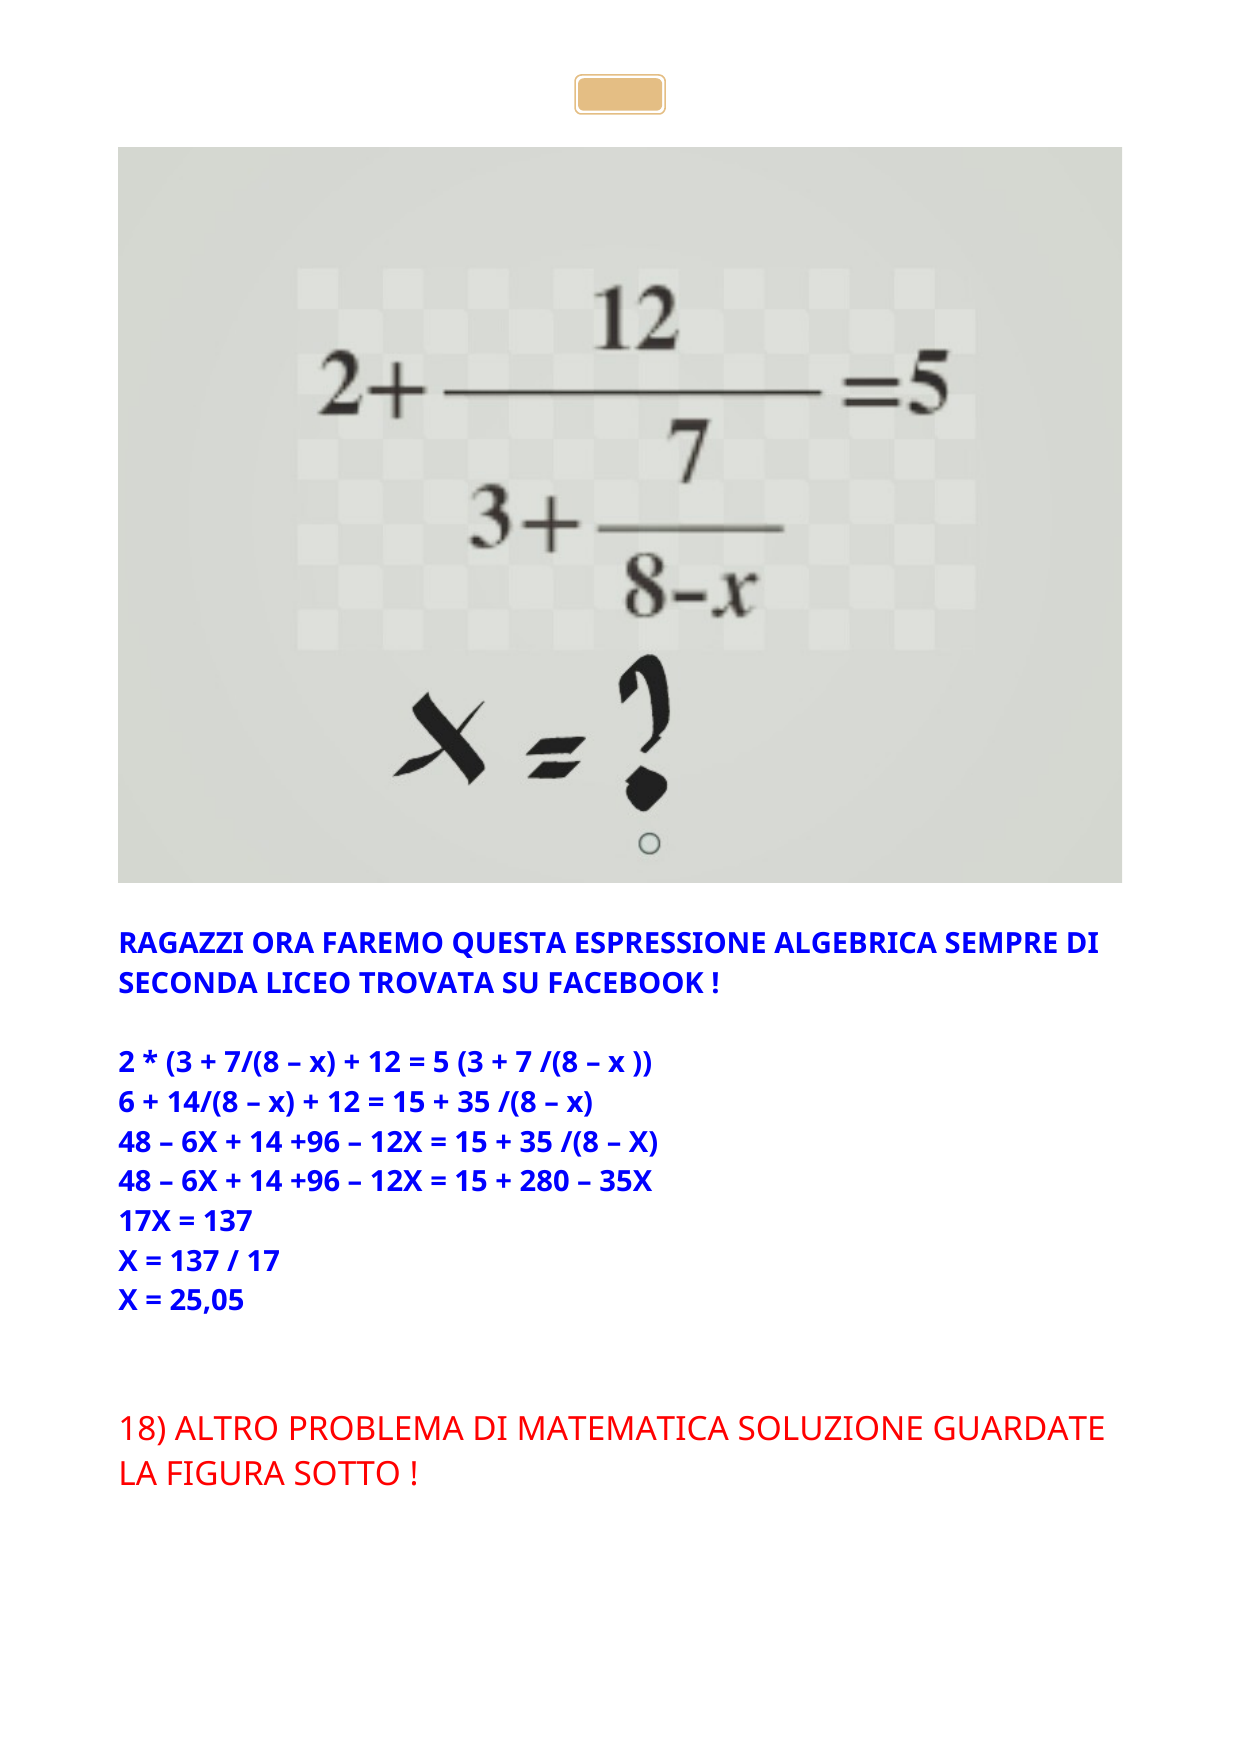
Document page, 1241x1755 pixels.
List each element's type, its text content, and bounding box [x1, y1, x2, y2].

text 17X = 137 [118, 1200, 1122, 1240]
text 48 – 6X + 14 +96 – 12X = 15 + 280 – 35X [118, 1161, 1122, 1200]
text 18) ALTRO PROBLEMA DI MATEMATICA SOLUZIONE GUARDATE LA FIGURA SOTTO ! [118, 1404, 1122, 1495]
text X = 25,05 [118, 1280, 1122, 1319]
text RAGAZZI ORA FAREMO QUESTA ESPRESSIONE ALGEBRICA SEMPRE DI SECONDA LICEO TROVATA SU FACEBOOK ! [118, 922, 1122, 1002]
text X = 137 / 17 [118, 1240, 1122, 1280]
text 6 + 14/(8 – x) + 12 = 15 + 35 /(8 – x) [118, 1081, 1122, 1121]
text 48 – 6X + 14 +96 – 12X = 15 + 35 /(8 – X) [118, 1121, 1122, 1161]
text 2 * (3 + 7/(8 – x) + 12 = 5 (3 + 7 /(8 – x )) [118, 1042, 1122, 1081]
